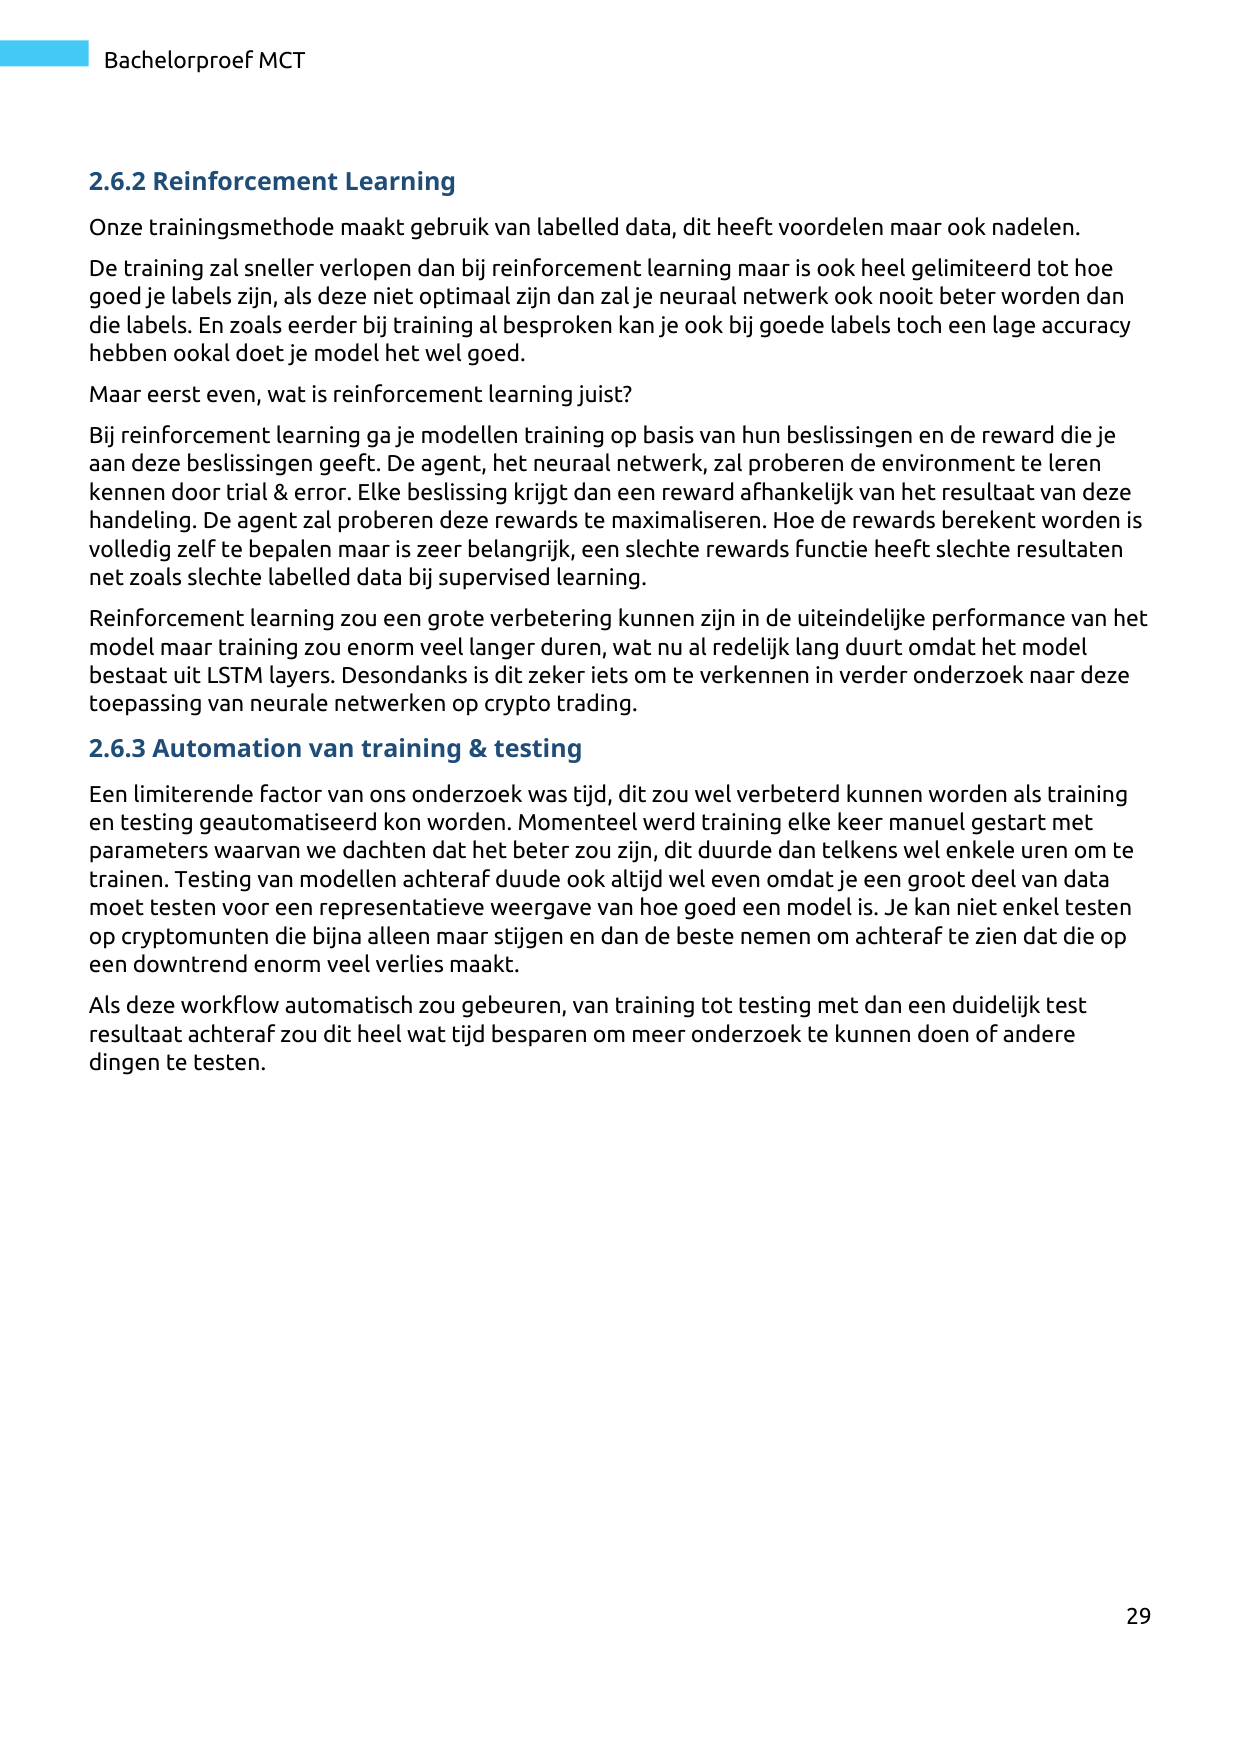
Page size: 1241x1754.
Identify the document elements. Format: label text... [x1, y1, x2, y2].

text Een limiterende factor van ons onderzoek was tijd, dit zou wel verbeterd kunnen worden als training en testing geautomatiseerd kon worden. Momenteel werd training elke keer manuel gestart met parameters waarvan we dachten dat het beter zou zijn, dit duurde dan telkens wel enkele uren om te trainen. Testing van modellen achteraf duude ook altijd wel even omdat je een groot deel van data moet testen voor een representatieve weergave van hoe goed een model is. Je kan niet enkel testen op cryptomunten die bijna alleen maar stijgen en dan de beste nemen om achteraf te zien dat die op een downtrend enorm veel verlies maakt. [89, 780, 1152, 977]
text Onze trainingsmethode maakt gebruik van labelled data, dit heeft voordelen maar ook nadelen. [89, 213, 1152, 240]
subtitle 2.6.3 Automation van training & testing [89, 731, 1152, 765]
subtitle 2.6.2 Reinforcement Learning [89, 164, 1152, 198]
text Bij reinforcement learning ga je modellen training op basis van hun beslissingen en de reward die je aan deze beslissingen geeft. De agent, het neuraal netwerk, zal proberen de environment te leren kennen door trial & error. Elke beslissing krijgt dan een reward afhankelijk van het resultaat van deze handeling. De agent zal proberen deze rewards te maximaliseren. Hoe de rewards berekent worden is volledig zelf te bepalen maar is zeer belangrijk, een slechte rewards functie heeft slechte resultaten net zoals slechte labelled data bij supervised learning. [89, 421, 1152, 590]
text Als deze workflow automatisch zou gebeuren, van training tot testing met dan een duidelijk test resultaat achteraf zou dit heel wat tijd besparen om meer onderzoek te kunnen doen of andere dingen te testen. [89, 992, 1152, 1075]
text Maar eerst even, wat is reinforcement learning juist? [89, 381, 1152, 407]
text Reinforcement learning zou een grote verbetering kunnen zijn in de uiteindelijke performance van het model maar training zou enorm veel langer duren, wat nu al redelijk lang duurt omdat het model bestaat uit LSTM layers. Desondanks is dit zeker iets om te verkennen in verder onderzoek naar deze toepassing van neurale netwerken op crypto trading. [89, 604, 1152, 716]
text De training zal sneller verlopen dan bij reinforcement learning maar is ook heel gelimiteerd tot hoe goed je labels zijn, als deze niet optimaal zijn dan zal je neuraal netwerk ook nooit beter worden dan die labels. En zoals eerder bij training al besproken kan je ook bij goede labels toch een lage accuracy hebben ookal doet je model het wel goed. [89, 254, 1152, 366]
